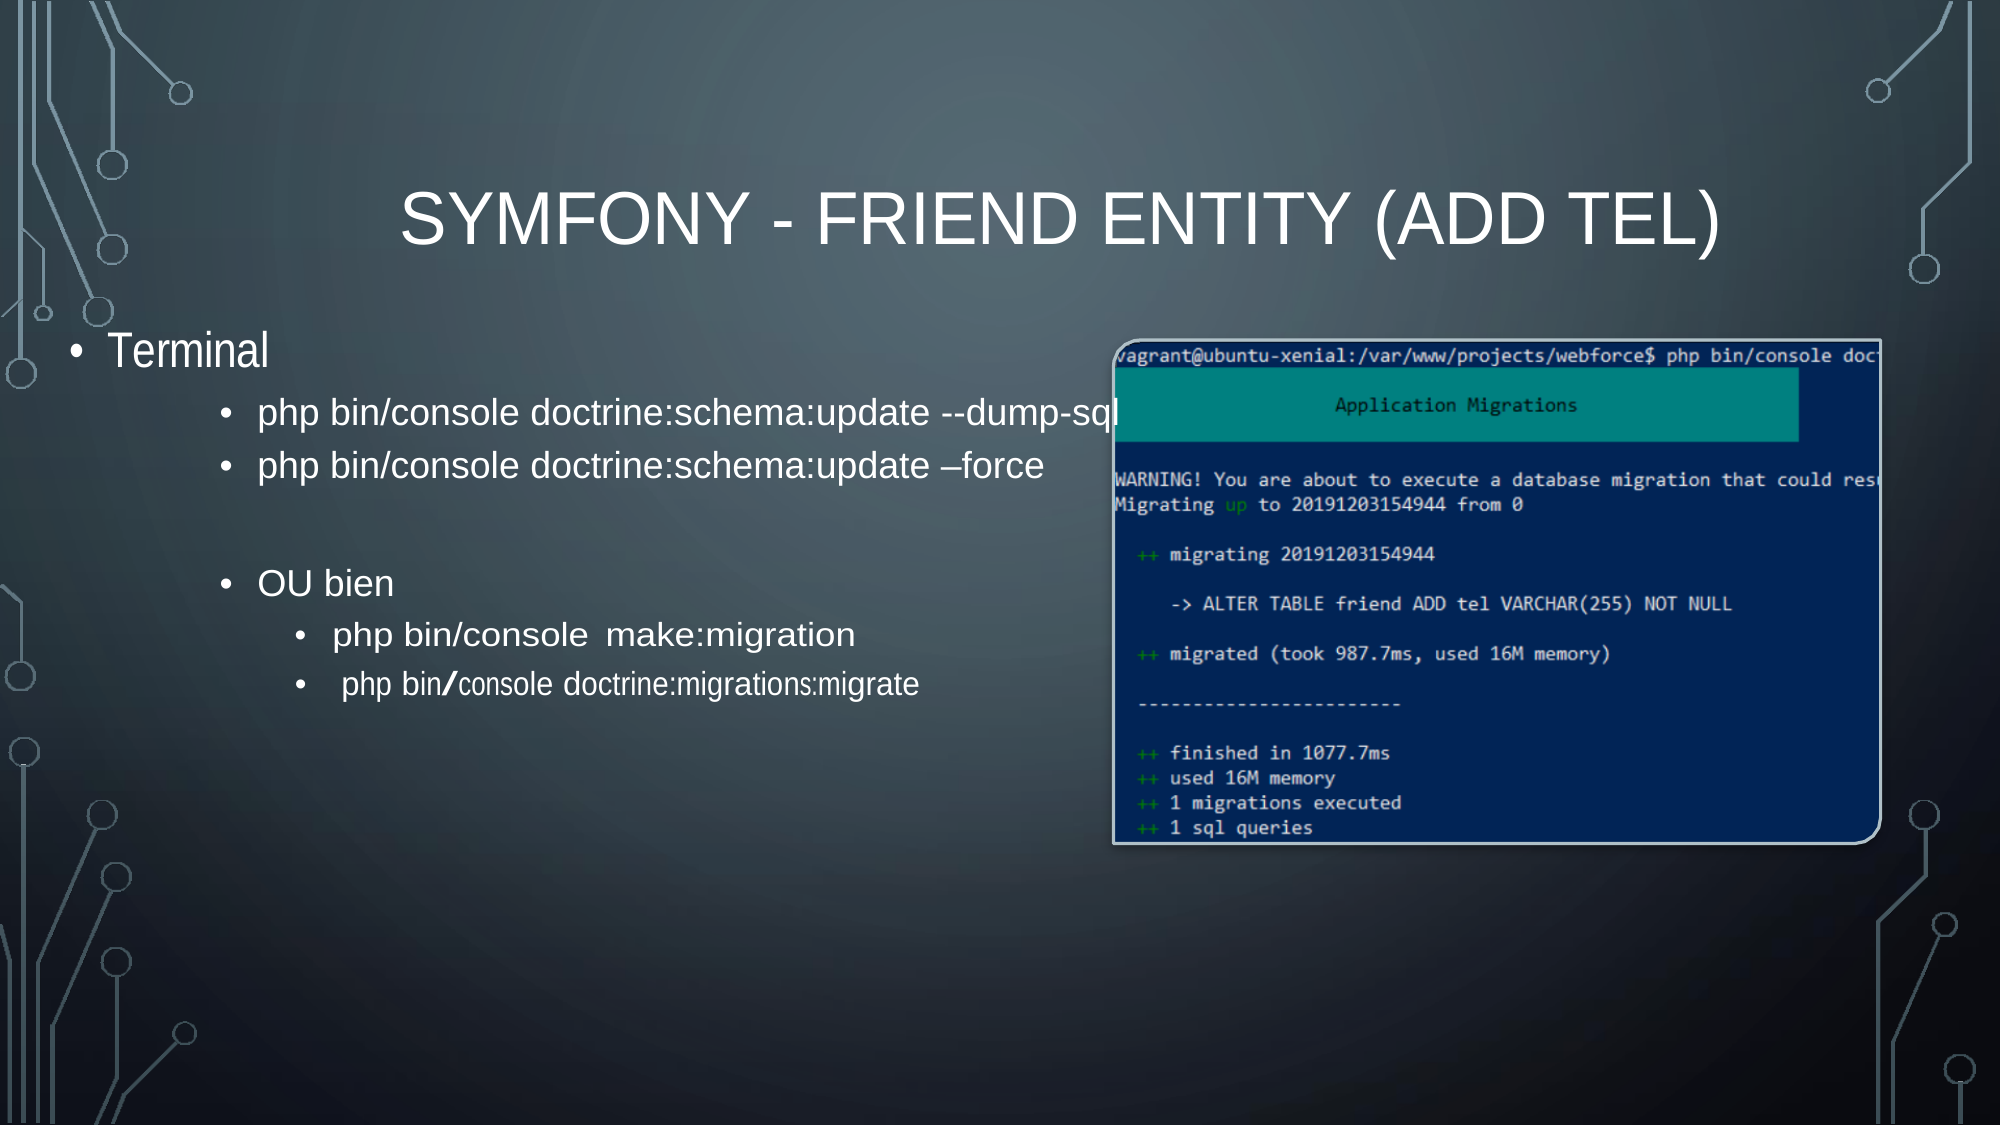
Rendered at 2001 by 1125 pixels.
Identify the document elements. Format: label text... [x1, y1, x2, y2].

picture [0, 0, 2000, 1125]
list php bin/console doctrine:schema:update –force [219, 443, 1971, 486]
list OU bien [219, 562, 1971, 605]
list Terminal [69, 321, 277, 378]
list php bin/console doctrine:migrations:migrate [294, 664, 1971, 703]
list php bin/console make:migration [294, 615, 1971, 654]
list php bin/console doctrine:schema:update --dump-sql [219, 390, 1971, 433]
subtitle SYMFONY - FRIEND ENTITY (ADD TEL) [399, 174, 1971, 260]
